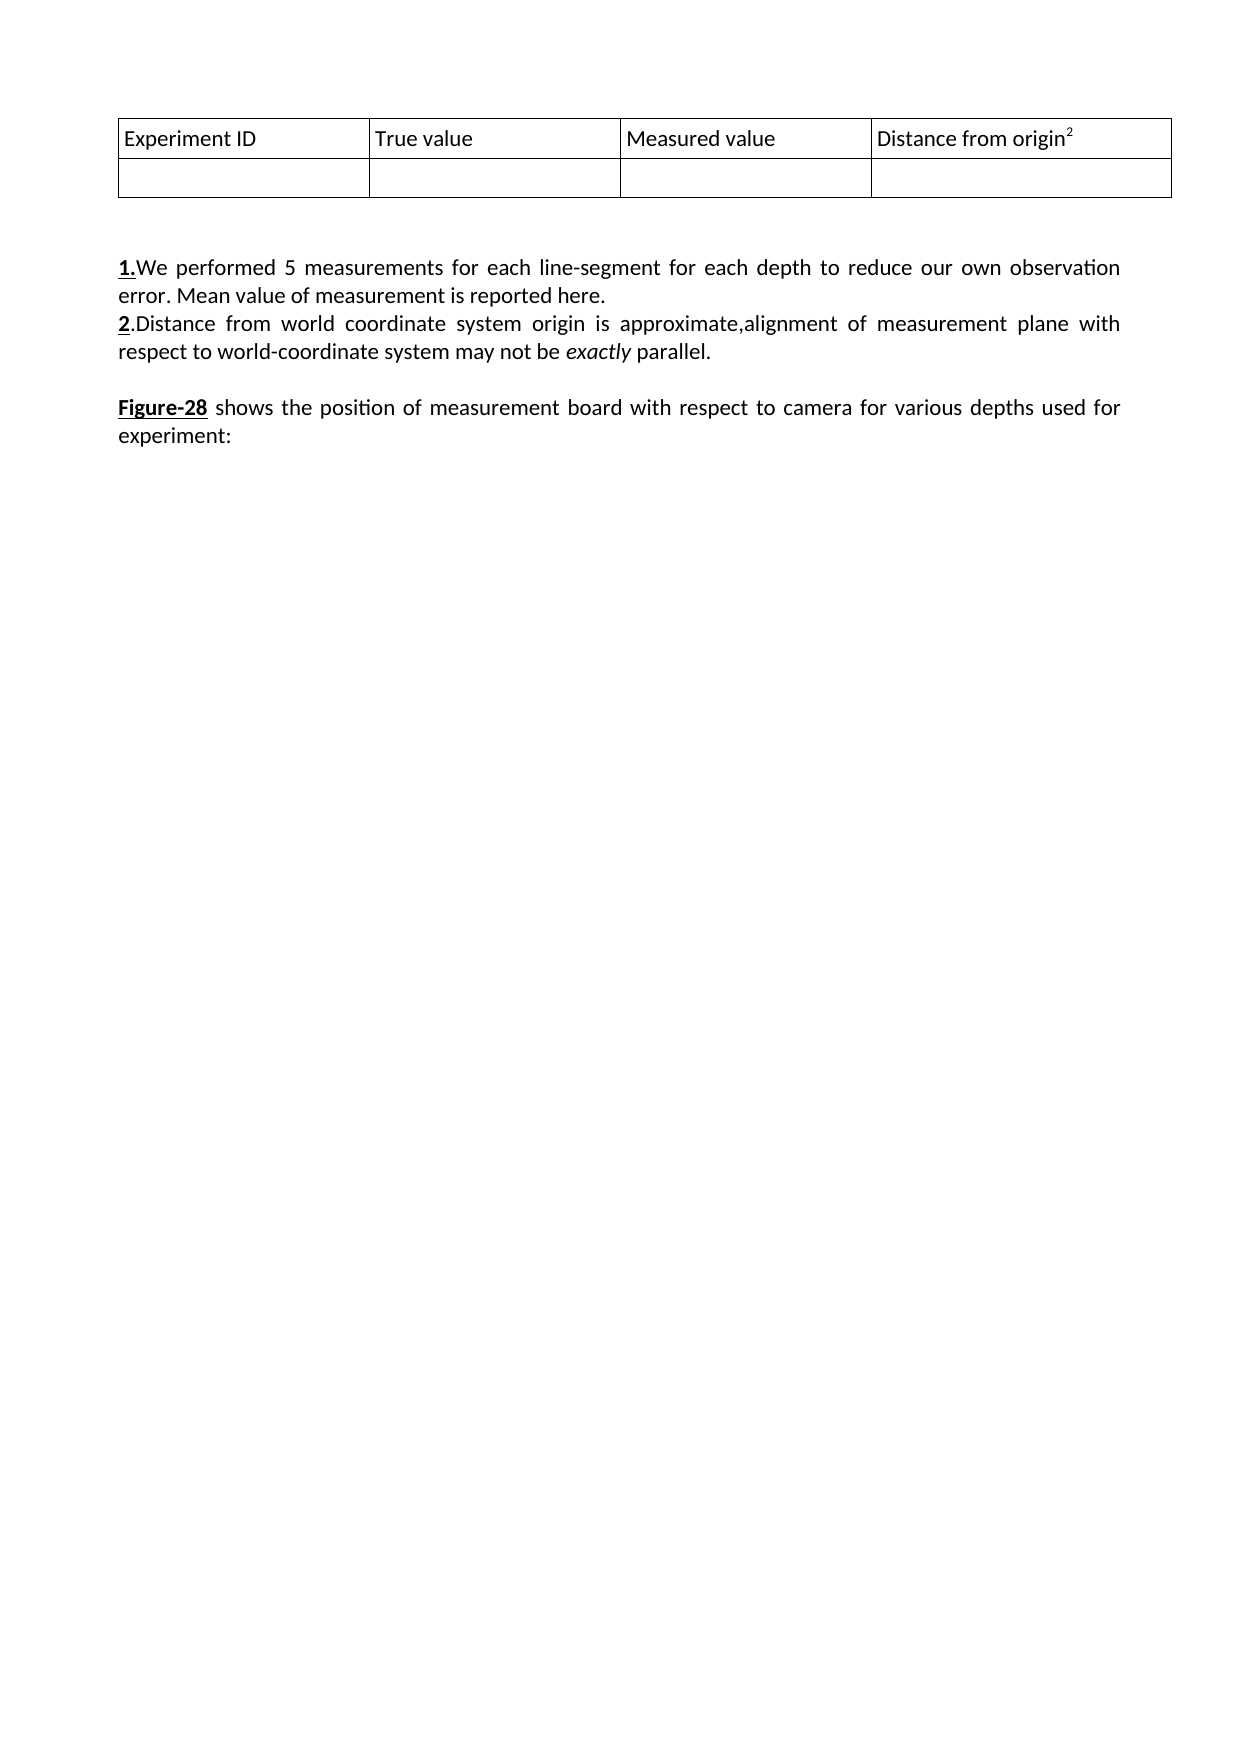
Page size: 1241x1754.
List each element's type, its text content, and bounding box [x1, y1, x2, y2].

table_cell [872, 159, 1171, 197]
table_cell [119, 159, 369, 197]
table_header Measured value [621, 119, 871, 158]
table_cell [370, 159, 620, 197]
table_header Distance from origin2 [872, 119, 1171, 158]
text 1.We performed 5 measurements for each line-segment for each depth to reduce our own observation error. Mean value of measurement is reported here. [118, 253, 1122, 309]
text Figure-28 shows the position of measurement board with respect to camera for various depths used for experiment: [118, 393, 1122, 449]
table_header Experiment ID [119, 119, 369, 158]
table_header True value [370, 119, 620, 158]
text 2.Distance from world coordinate system origin is approximate,alignment of measurement plane with respect to world-coordinate system may not be exactly parallel. [118, 309, 1122, 366]
table_cell [621, 159, 871, 197]
